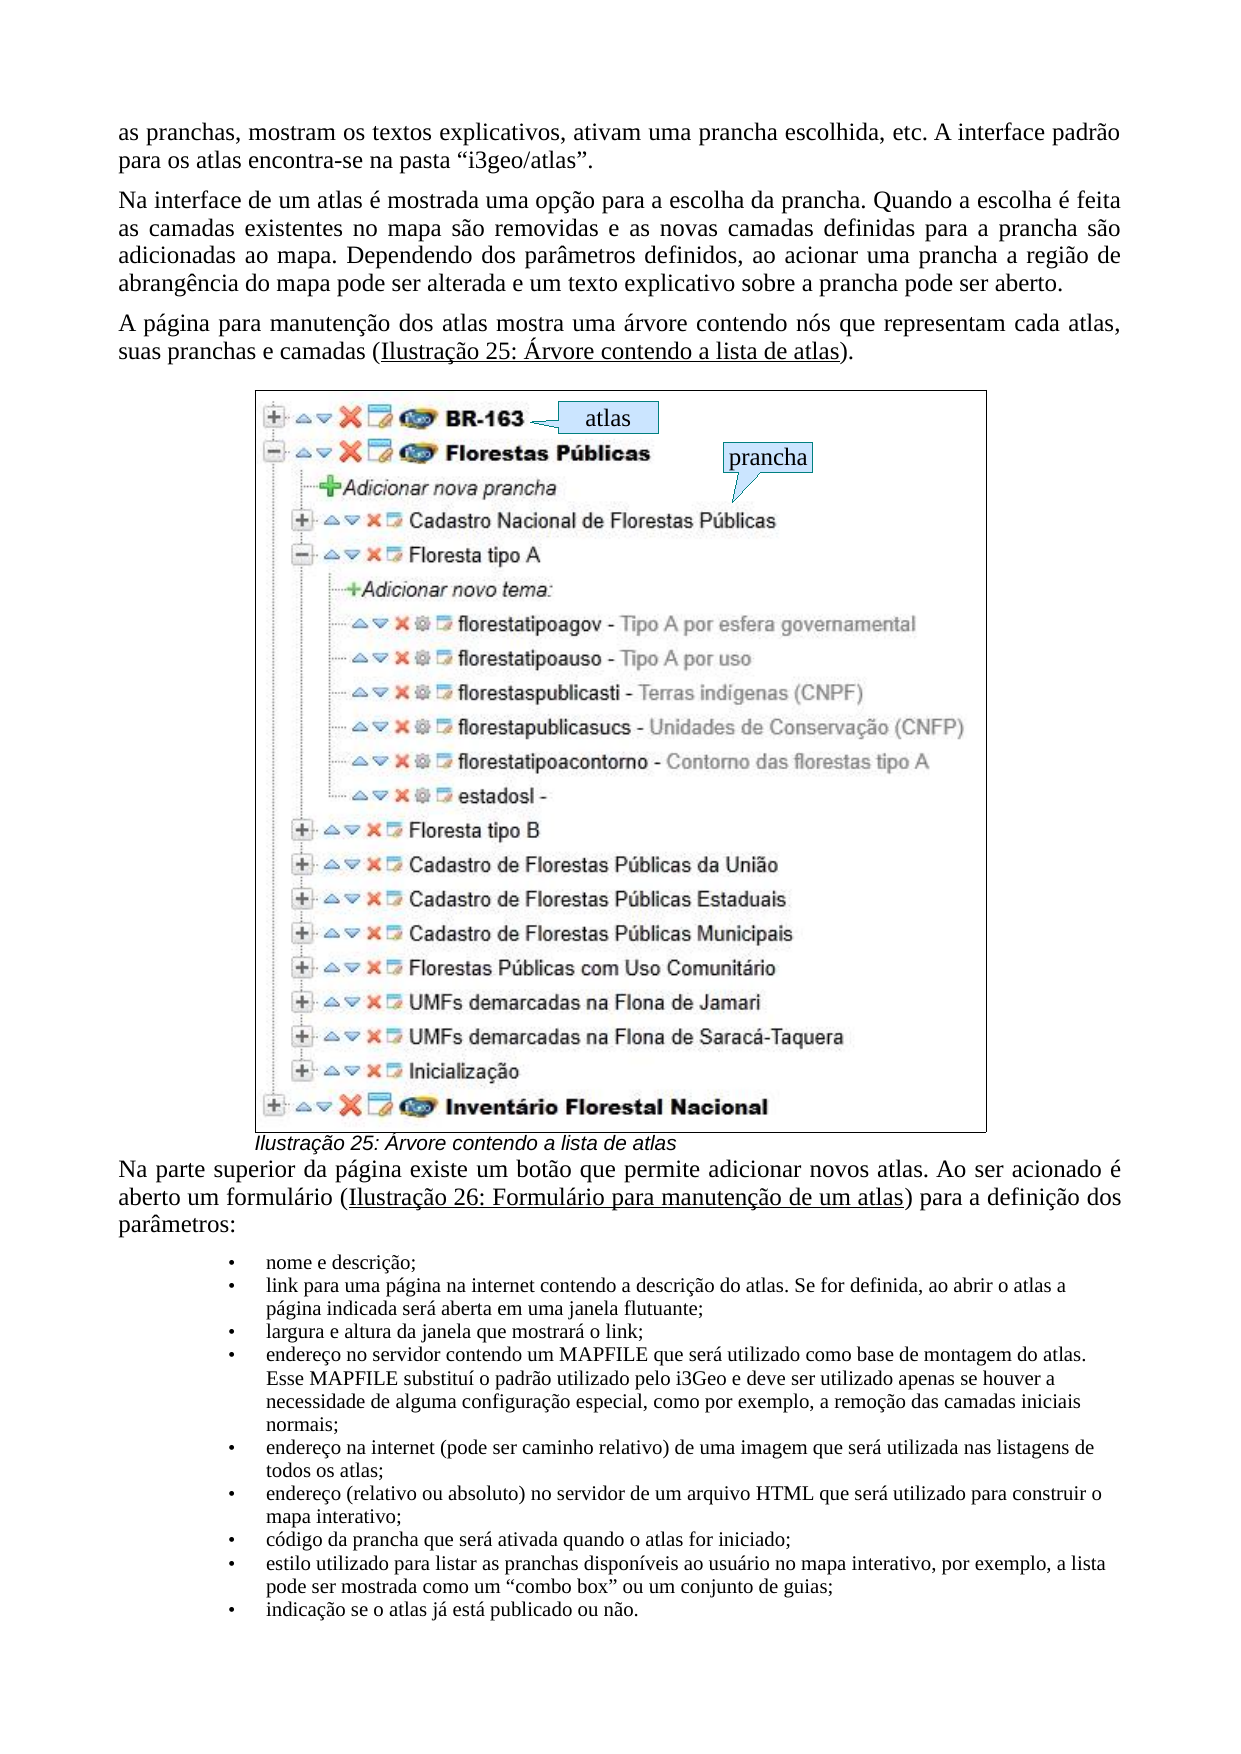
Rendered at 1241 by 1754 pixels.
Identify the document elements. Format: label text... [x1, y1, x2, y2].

text A página para manutenção dos atlas mostra uma árvore contendo nós que representam cada atlas, suas pranchas e camadas (Ilustração 25: Árvore contendo a lista de atlas). [118, 309, 1122, 365]
list indicação se o atlas já está publicado ou não. [228, 1598, 1122, 1621]
list nome e descrição; [228, 1251, 1122, 1274]
list link para uma página na internet contendo a descrição do atlas. Se for definida, ao abrir o atlas a página indicada será aberta em uma janela flutuante; [228, 1274, 1122, 1320]
text as pranchas, mostram os textos explicativos, ativam uma prancha escolhida, etc. A interface padrão para os atlas encontra-se na pasta “i3geo/atlas”. [118, 118, 1122, 173]
list endereço na internet (pode ser caminho relativo) de uma imagem que será utilizada nas listagens de todos os atlas; [228, 1436, 1122, 1482]
list código da prancha que será ativada quando o atlas for iniciado; [228, 1528, 1122, 1551]
picture [256, 391, 986, 1132]
list estilo utilizado para listar as pranchas disponíveis ao usuário no mapa interativo, por exemplo, a lista pode ser mostrada como um “combo box” ou um conjunto de guias; [228, 1551, 1122, 1598]
list largura e altura da janela que mostrará o link; [228, 1320, 1122, 1343]
text Ilustração 25: Árvore contendo a lista de atlas [254, 1132, 986, 1155]
text Na parte superior da página existe um botão que permite adicionar novos atlas. Ao ser acionado é aberto um formulário (Ilustração 26: Formulário para manutenção de um atlas) para a definição dos parâmetros: [118, 377, 1122, 1238]
text Na interface de um atlas é mostrada uma opção para a escolha da prancha. Quando a escolha é feita as camadas existentes no mapa são removidas e as novas camadas definidas para a prancha são adicionadas ao mapa. Dependendo dos parâmetros definidos, ao acionar uma prancha a região de abrangência do mapa pode ser alterada e um texto explicativo sobre a prancha pode ser aberto. [118, 186, 1122, 297]
list endereço (relativo ou absoluto) no servidor de um arquivo HTML que será utilizado para construir o mapa interativo; [228, 1482, 1122, 1528]
list Documentação: área onde fica a documentação da versão mais atual. Inclui também o histórico das versões, história do i3Geo, procedimentos de instalação, etc. http://softwarepublico.gov.br/dotlrn/clubs/i3geo/one-community?page_num=3 [724, 443, 812, 501]
list endereço no servidor contendo um MAPFILE que será utilizado como base de montagem do atlas. Esse MAPFILE substituí o padrão utilizado pelo i3Geo e deve ser utilizado apenas se houver a necessidade de alguma configuração especial, como por exemplo, a remoção das camadas iniciais normais; [228, 1343, 1122, 1436]
